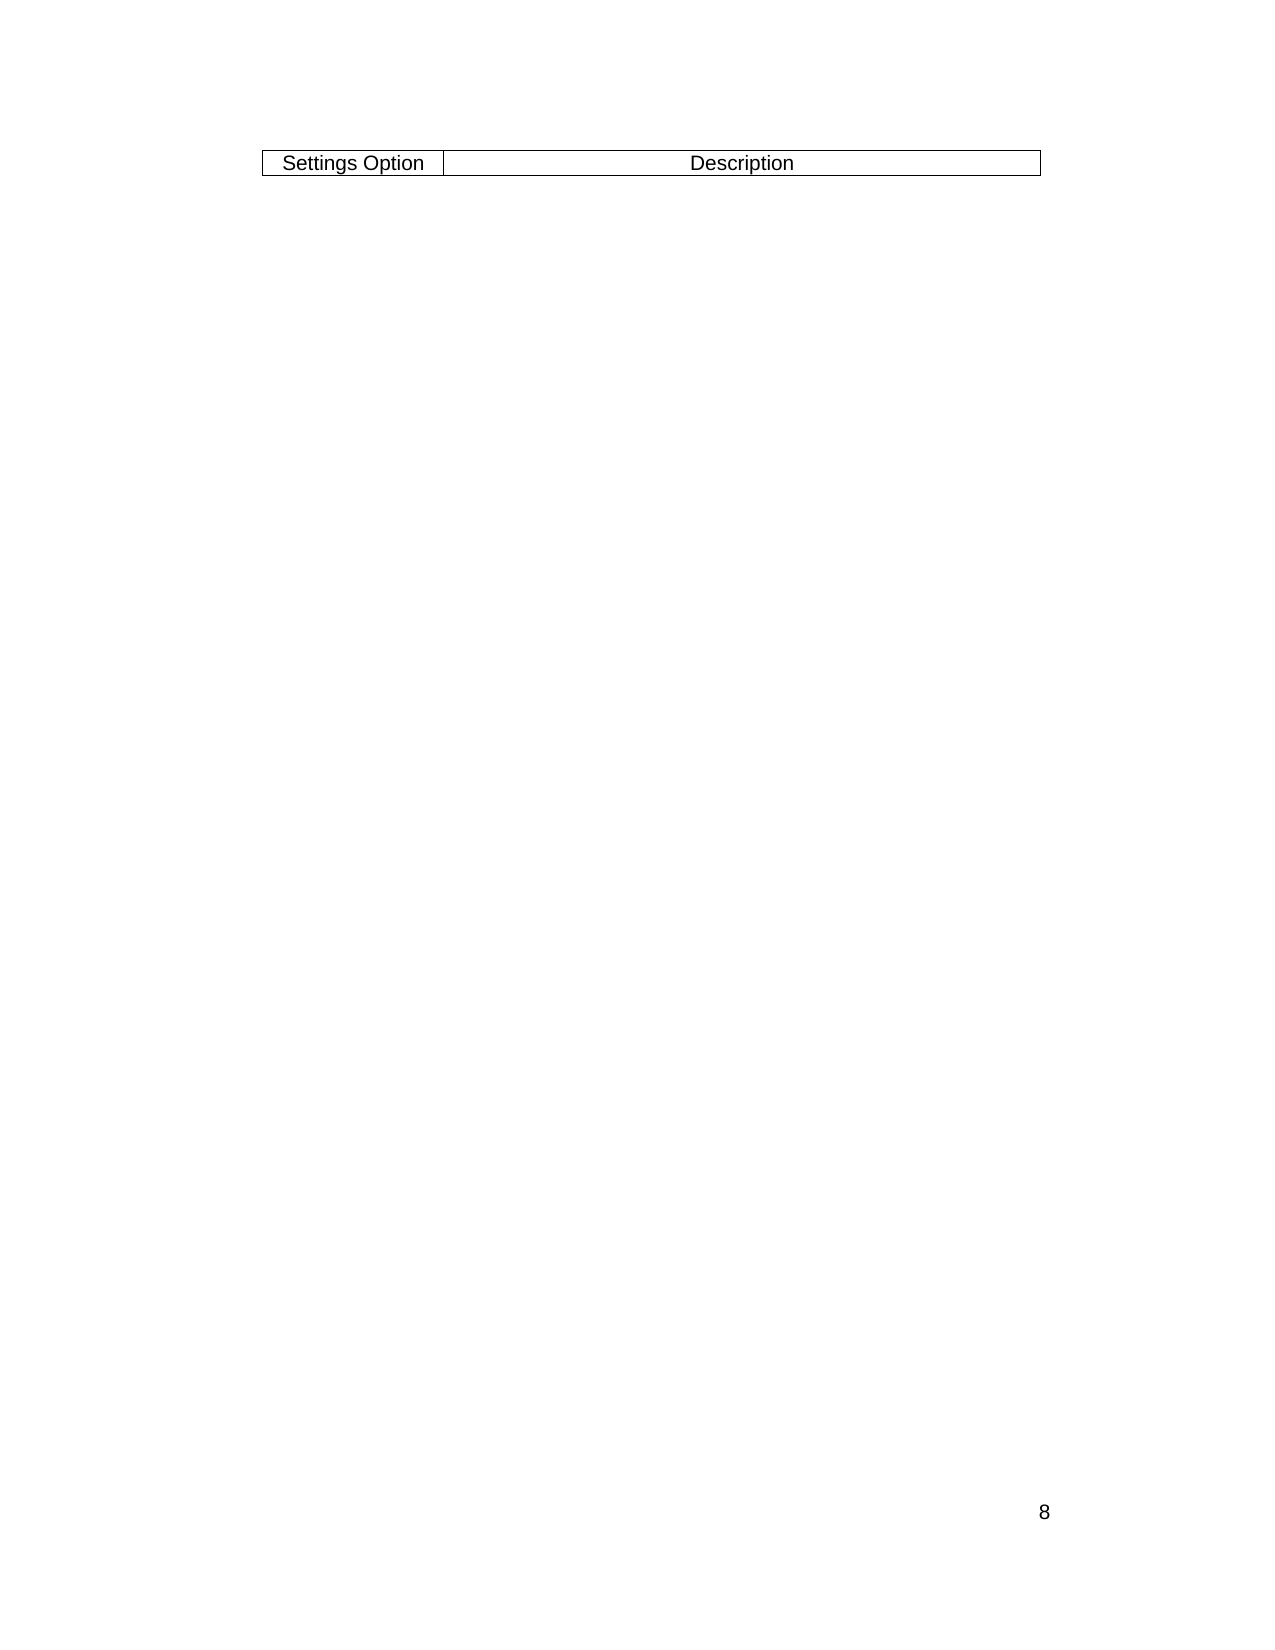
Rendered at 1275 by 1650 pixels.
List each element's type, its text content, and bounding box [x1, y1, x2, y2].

table_header Settings Option [263, 151, 443, 175]
table_header Description [444, 151, 1040, 175]
